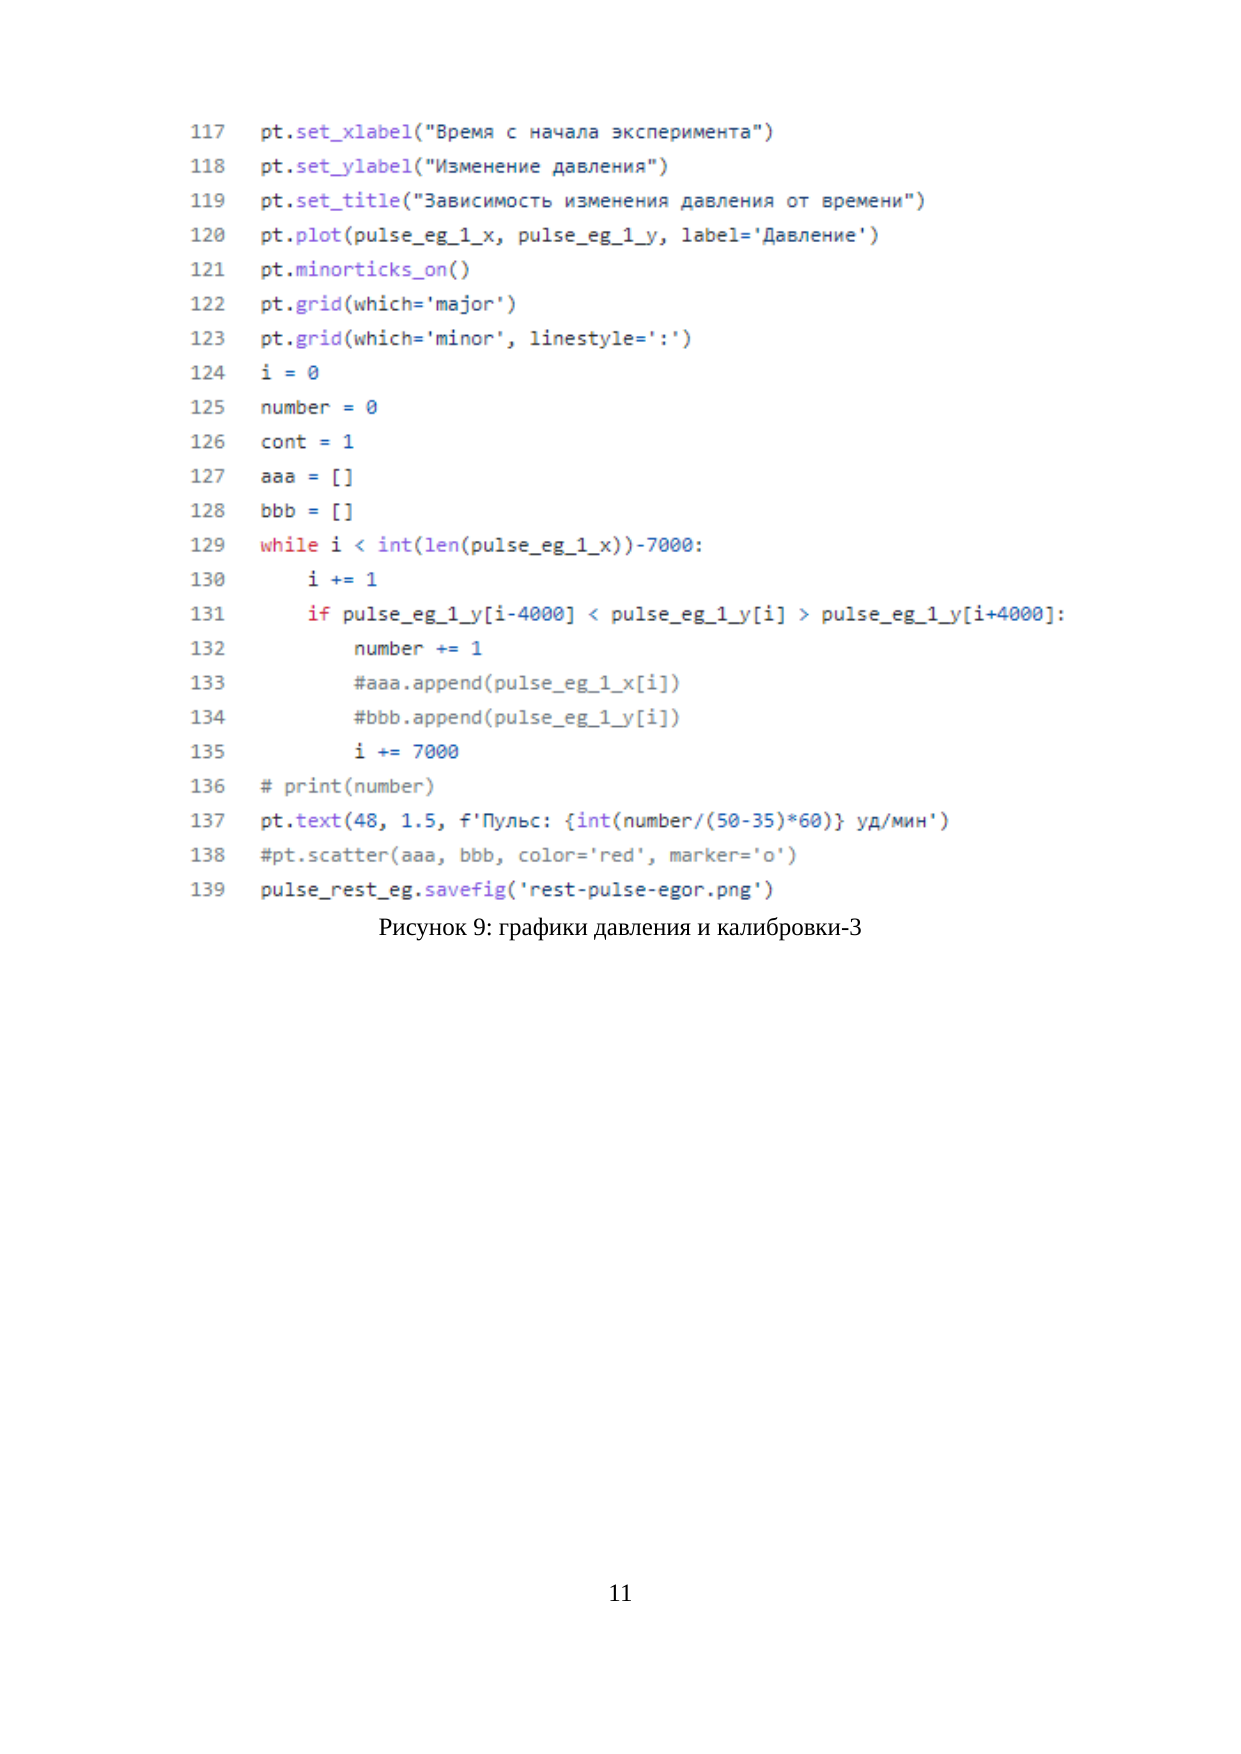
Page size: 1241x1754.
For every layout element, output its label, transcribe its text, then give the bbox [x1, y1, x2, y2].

text Рисунок 9: графики давления и калибровки-3 [118, 118, 1122, 940]
picture [182, 118, 1117, 912]
